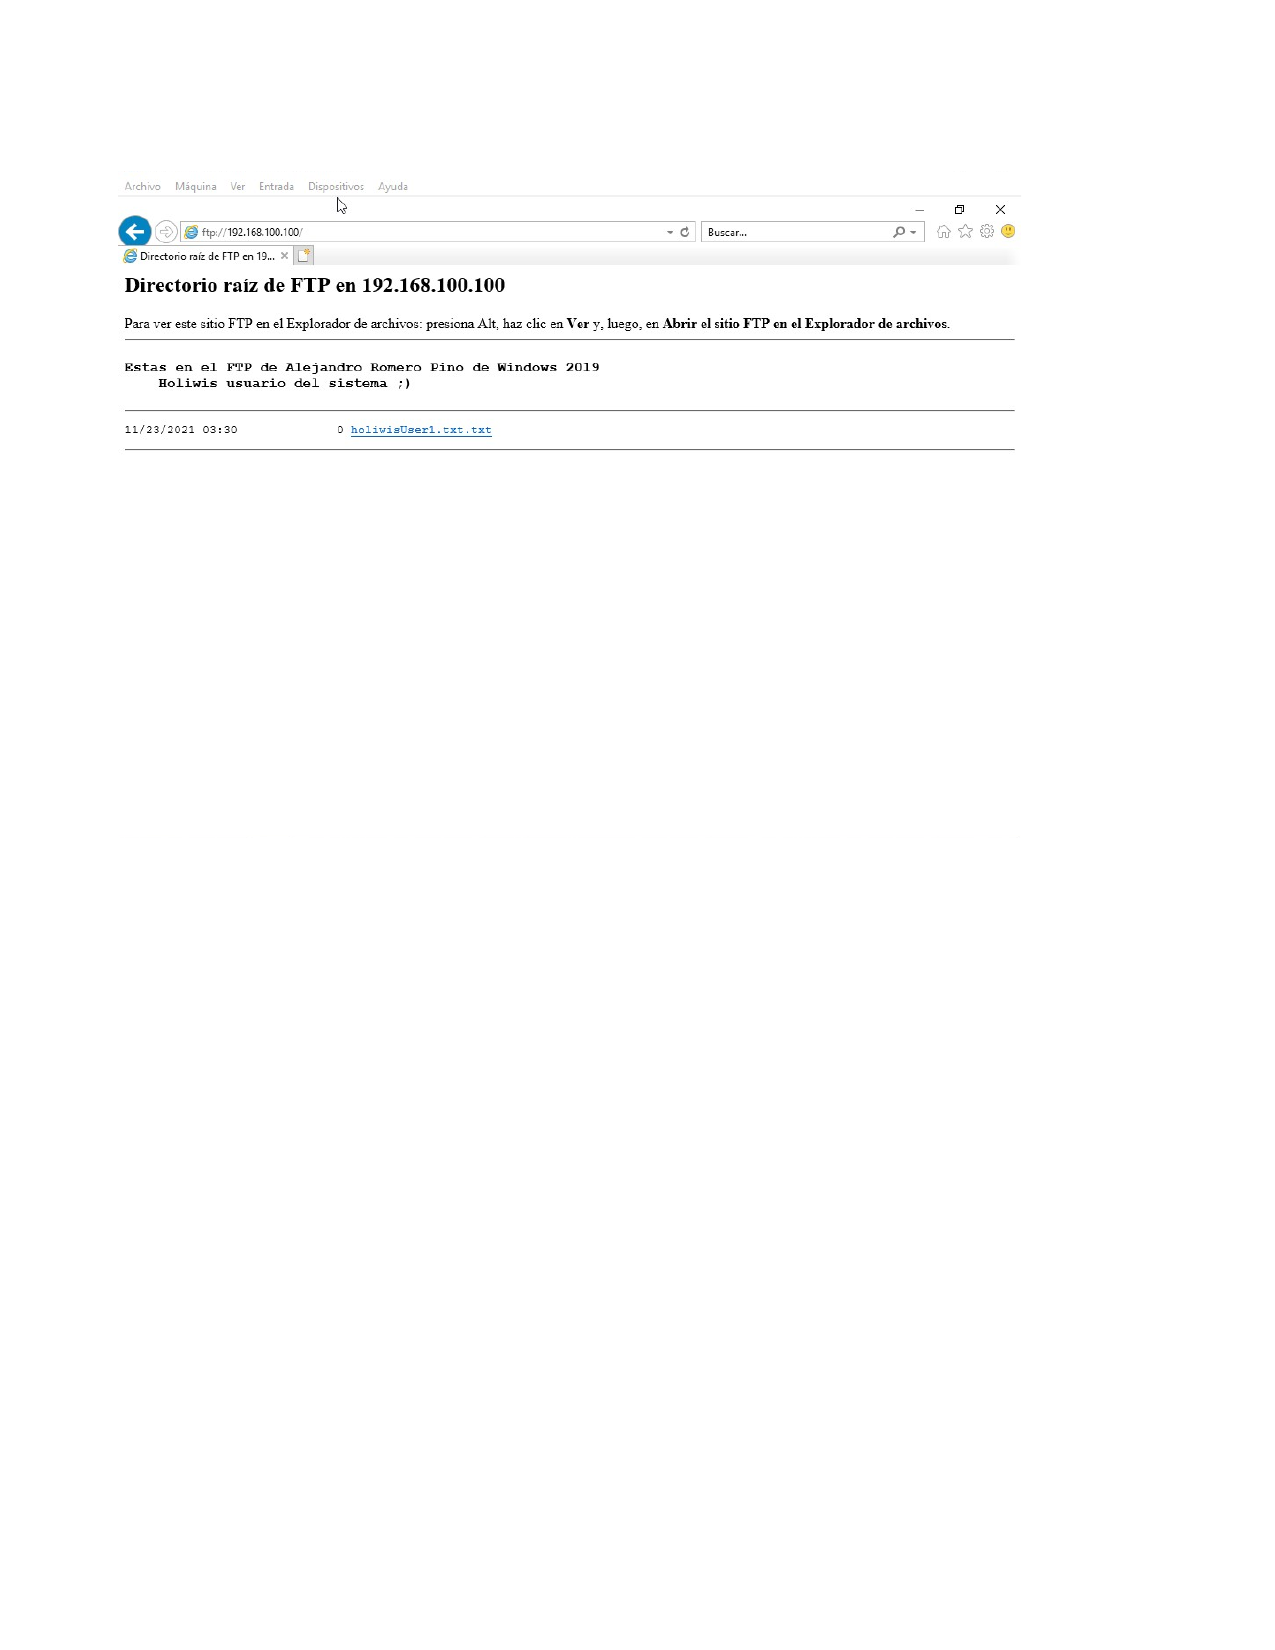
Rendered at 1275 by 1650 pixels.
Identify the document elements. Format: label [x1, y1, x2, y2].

picture [118, 171, 1022, 838]
